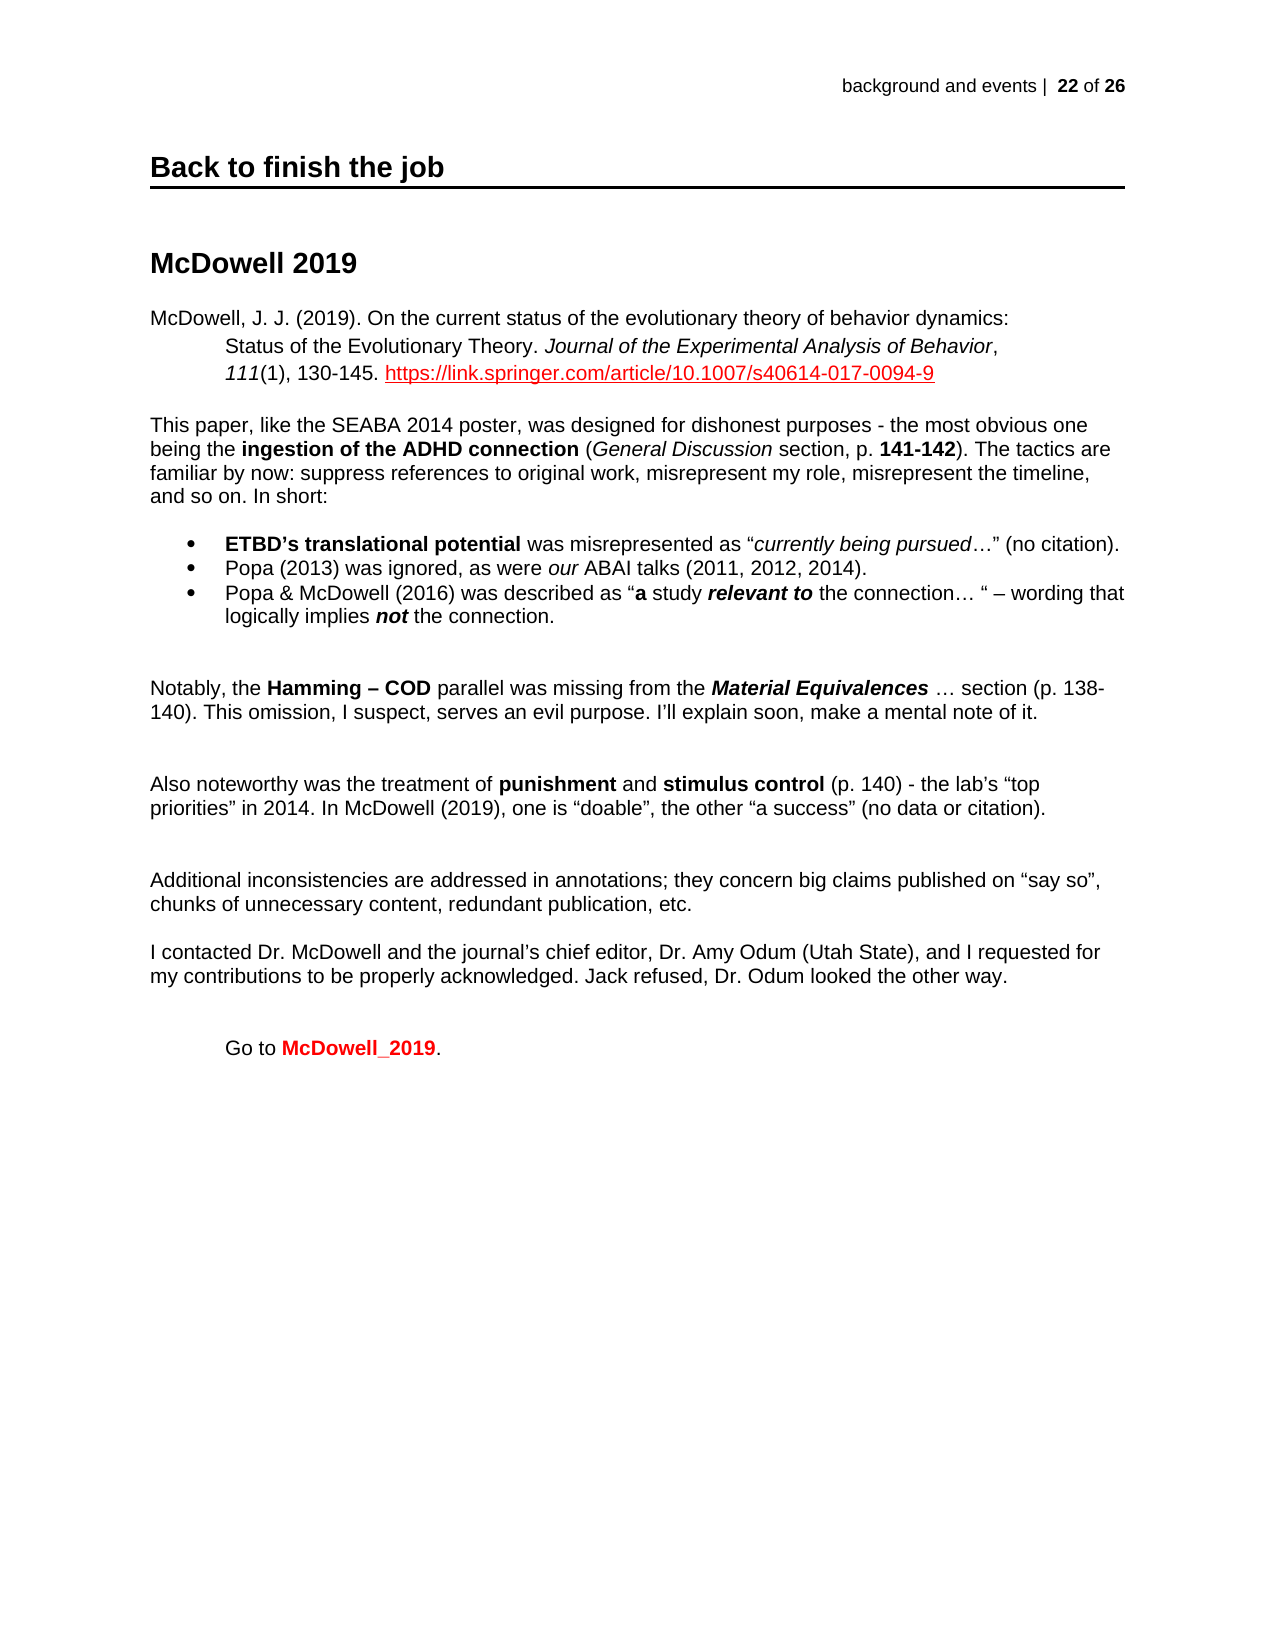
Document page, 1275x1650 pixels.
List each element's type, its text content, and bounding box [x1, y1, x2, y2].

list Popa (2013) was ignored, as were our ABAI talks (2011, 2012, 2014). [187, 556, 1125, 580]
text Notably, the Hamming – COD parallel was missing from the Material Equivalences … section (p. 138-140). This omission, I suspect, serves an evil purpose. I’ll explain soon, make a mental note of it. [150, 676, 1125, 724]
text This paper, like the SEABA 2014 poster, was designed for dishonest purposes - the most obvious one being the ingestion of the ADHD connection (General Discussion section, p. 141-142). The tactics are familiar by now: suppress references to original work, misrepresent my role, misrepresent the timeline, and so on. In short: [150, 412, 1125, 508]
text Go to McDowell_2019. [225, 1036, 1125, 1059]
text Additional inconsistencies are addressed in annotations; they concern big claims published on “say so”, chunks of unnecessary content, redundant publication, etc. [150, 868, 1125, 916]
list Popa & McDowell (2016) was described as “a study relevant to the connection… “ – wording that logically implies not the connection. [187, 580, 1125, 628]
subtitle McDowell 2019 [150, 246, 1125, 279]
text McDowell, J. J. (2019). On the current status of the evolutionary theory of behavior dynamics: Status of the Evolutionary Theory. Journal of the Experimental Analysis of Behavior, 111(1), 130-145. https://link.springer.com/article/10.1007/s40614-017-0094-9 [150, 306, 1050, 385]
text I contacted Dr. McDowell and the journal’s chief editor, Dr. Amy Odum (Utah State), and I requested for my contributions to be properly acknowledged. Jack refused, Dr. Odum looked the other way. [150, 940, 1125, 988]
text Also noteworthy was the treatment of punishment and stimulus control (p. 140) - the lab’s “top priorities” in 2014. In McDowell (2019), one is “doable”, the other “a success” (no data or citation). [150, 772, 1125, 820]
list ETBD’s translational potential was misrepresented as “currently being pursued…” (no citation). [187, 532, 1125, 556]
subtitle Back to finish the job [150, 150, 1125, 186]
